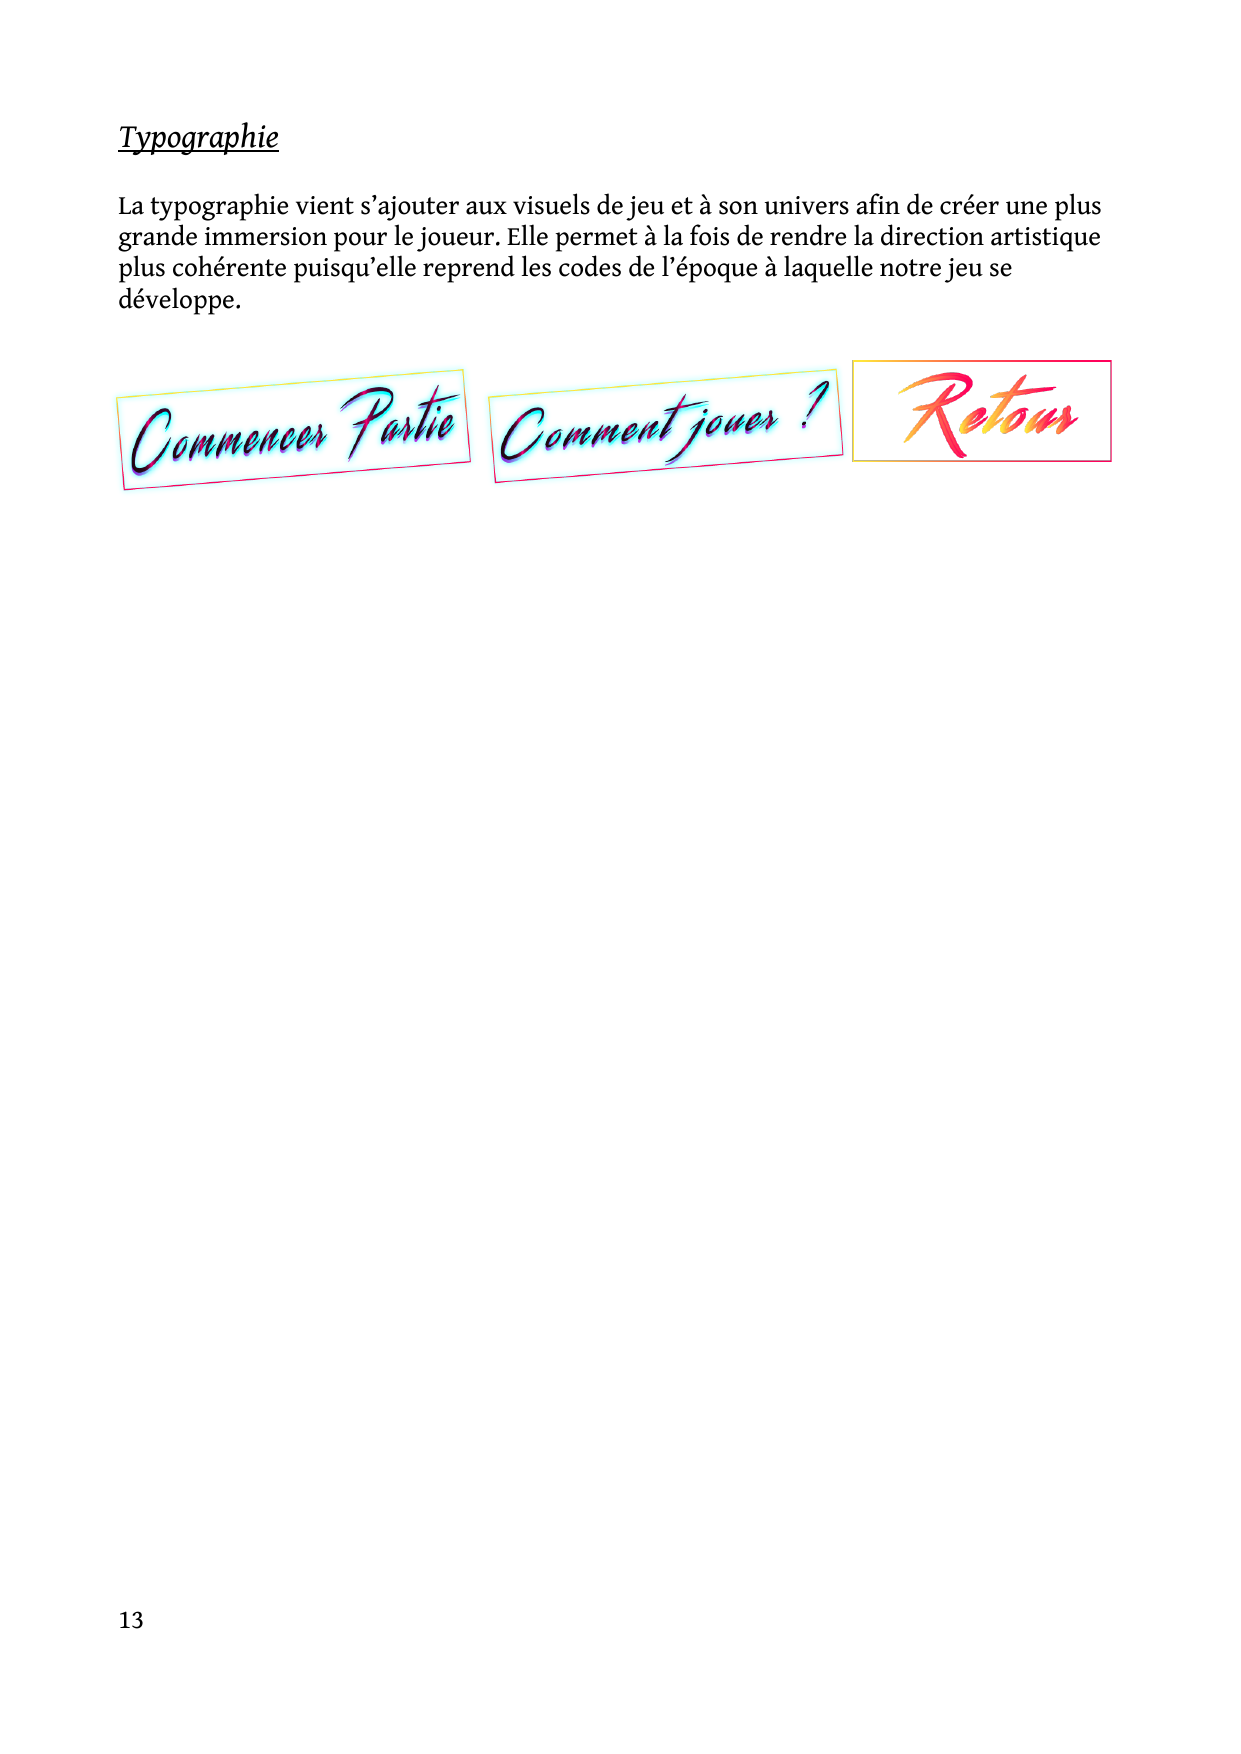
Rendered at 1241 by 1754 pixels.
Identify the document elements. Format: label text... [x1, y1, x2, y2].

text Typographie [118, 118, 1122, 157]
picture [107, 360, 1112, 499]
text La typographie vient s’ajouter aux visuels de jeu et à son univers afin de créer une plus grande immersion pour le joueur. Elle permet à la fois de rendre la direction artistique plus cohérente puisqu’elle reprend les codes de l’époque à laquelle notre jeu se développe. [118, 190, 1122, 316]
